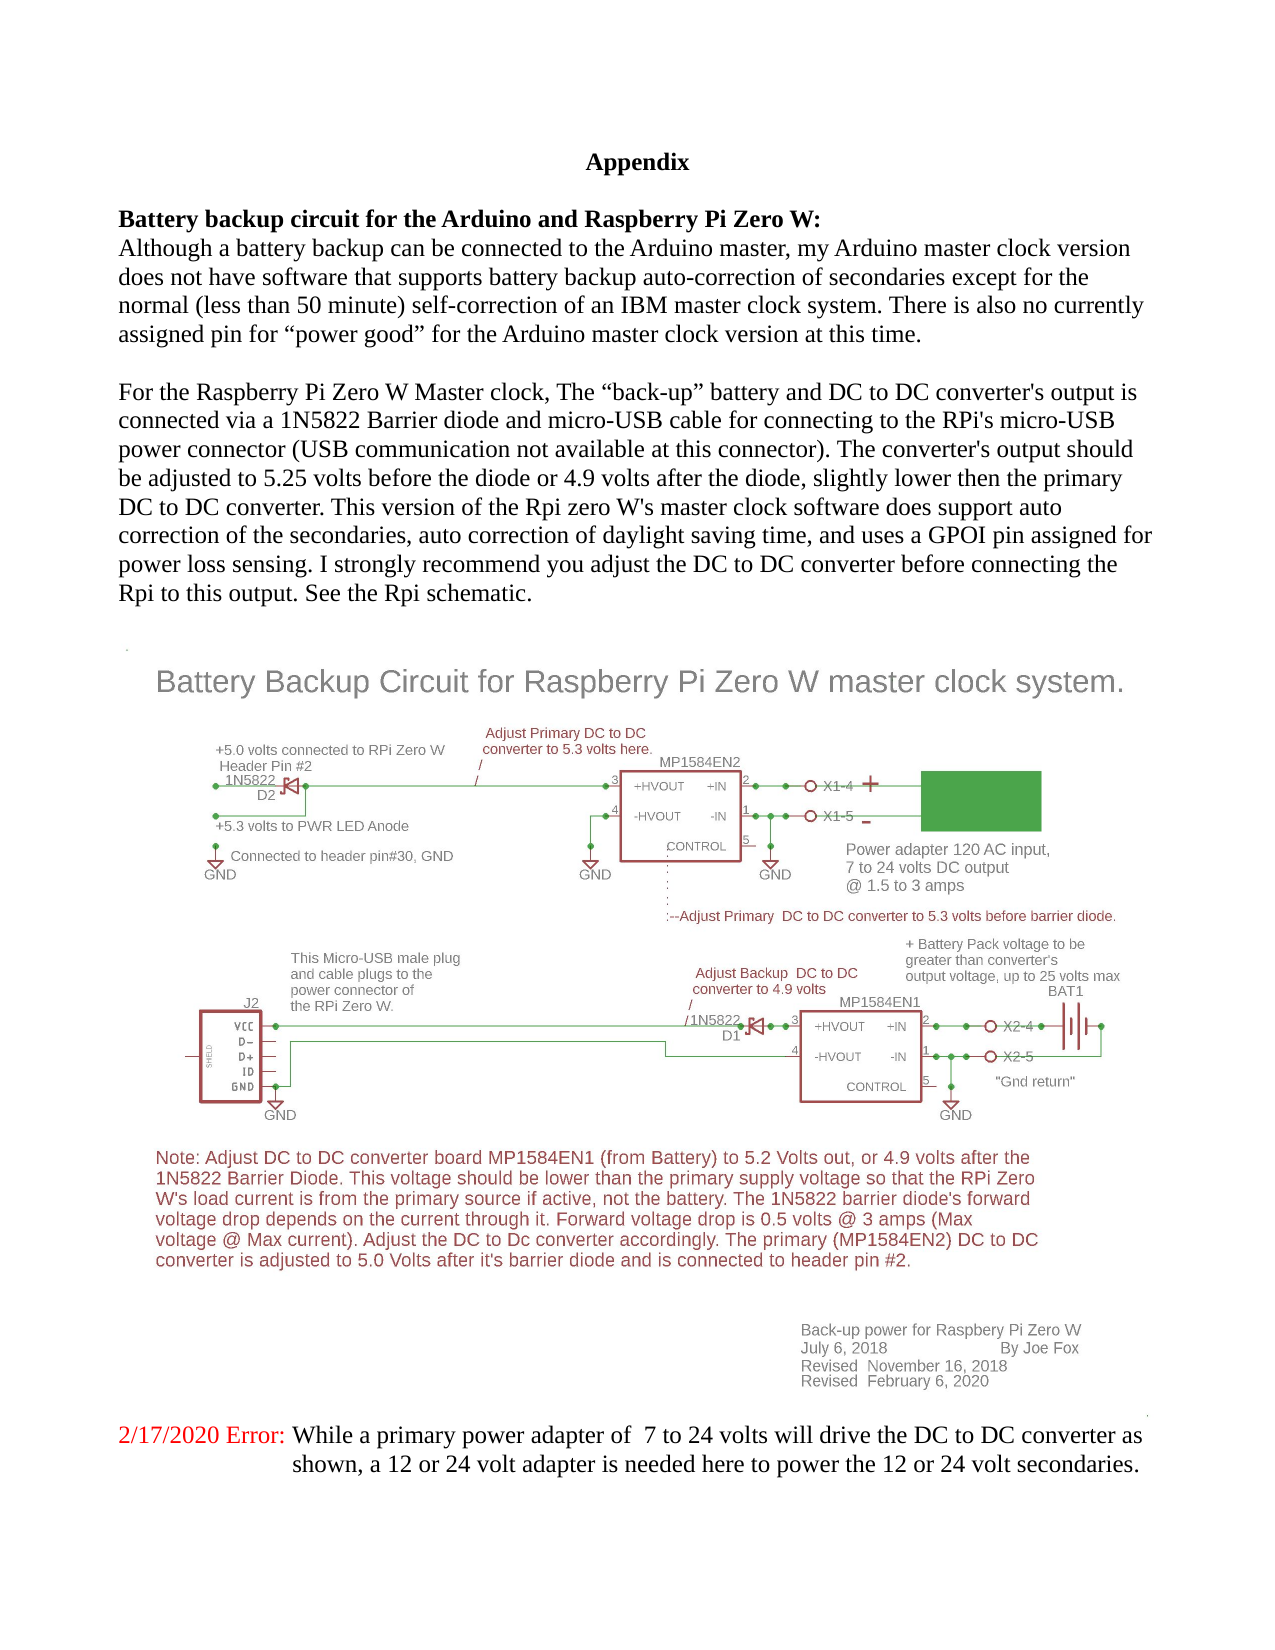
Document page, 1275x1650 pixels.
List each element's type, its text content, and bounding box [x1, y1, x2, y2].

text For the Raspberry Pi Zero W Master clock, The “back-up” battery and DC to DC converter's output is connected via a 1N5822 Barrier diode and micro-USB cable for connecting to the RPi's micro-USB power connector (USB communication not available at this connector). The converter's output should be adjusted to 5.25 volts before the diode or 4.9 volts after the diode, slightly lower then the primary DC to DC converter. This version of the Rpi zero W's master clock software does support auto correction of the secondaries, auto correction of daylight saving time, and uses a GPOI pin assigned for power loss sensing. I strongly recommend you adjust the DC to DC converter before connecting the Rpi to this output. See the Rpi schematic. [118, 377, 1157, 607]
text 2/17/2020 Error: While a primary power adapter of 7 to 24 volts will drive the DC to DC converter as shown, a 12 or 24 volt adapter is needed here to power the 12 or 24 volt secondaries. [118, 636, 1157, 1478]
text Although a battery backup can be connected to the Arduino master, my Arduino master clock version does not have software that supports battery backup auto-correction of secondaries except for the normal (less than 50 minute) self-correction of an IBM master clock system. There is also no currently assigned pin for “power good” for the Arduino master clock version at this time. [118, 233, 1157, 348]
text Battery backup circuit for the Arduino and Raspberry Pi Zero W: [118, 204, 1157, 233]
picture [121, 635, 1154, 1421]
text Appendix [118, 147, 1157, 176]
